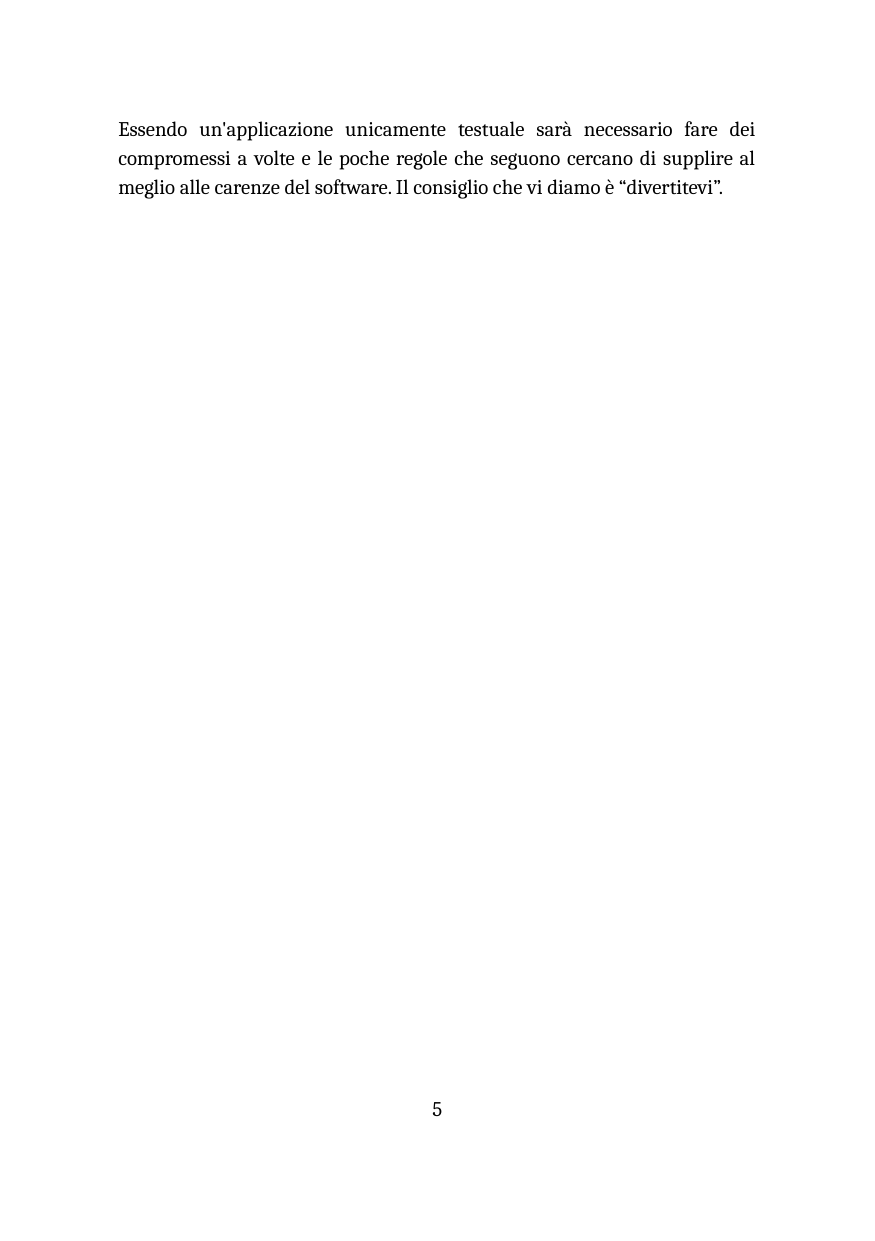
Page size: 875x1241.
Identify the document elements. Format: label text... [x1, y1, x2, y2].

text Essendo un'applicazione unicamente testuale sarà necessario fare dei compromessi a volte e le poche regole che seguono cercano di supplire al meglio alle carenze del software. Il consiglio che vi diamo è “divertitevi”. [118, 118, 756, 199]
